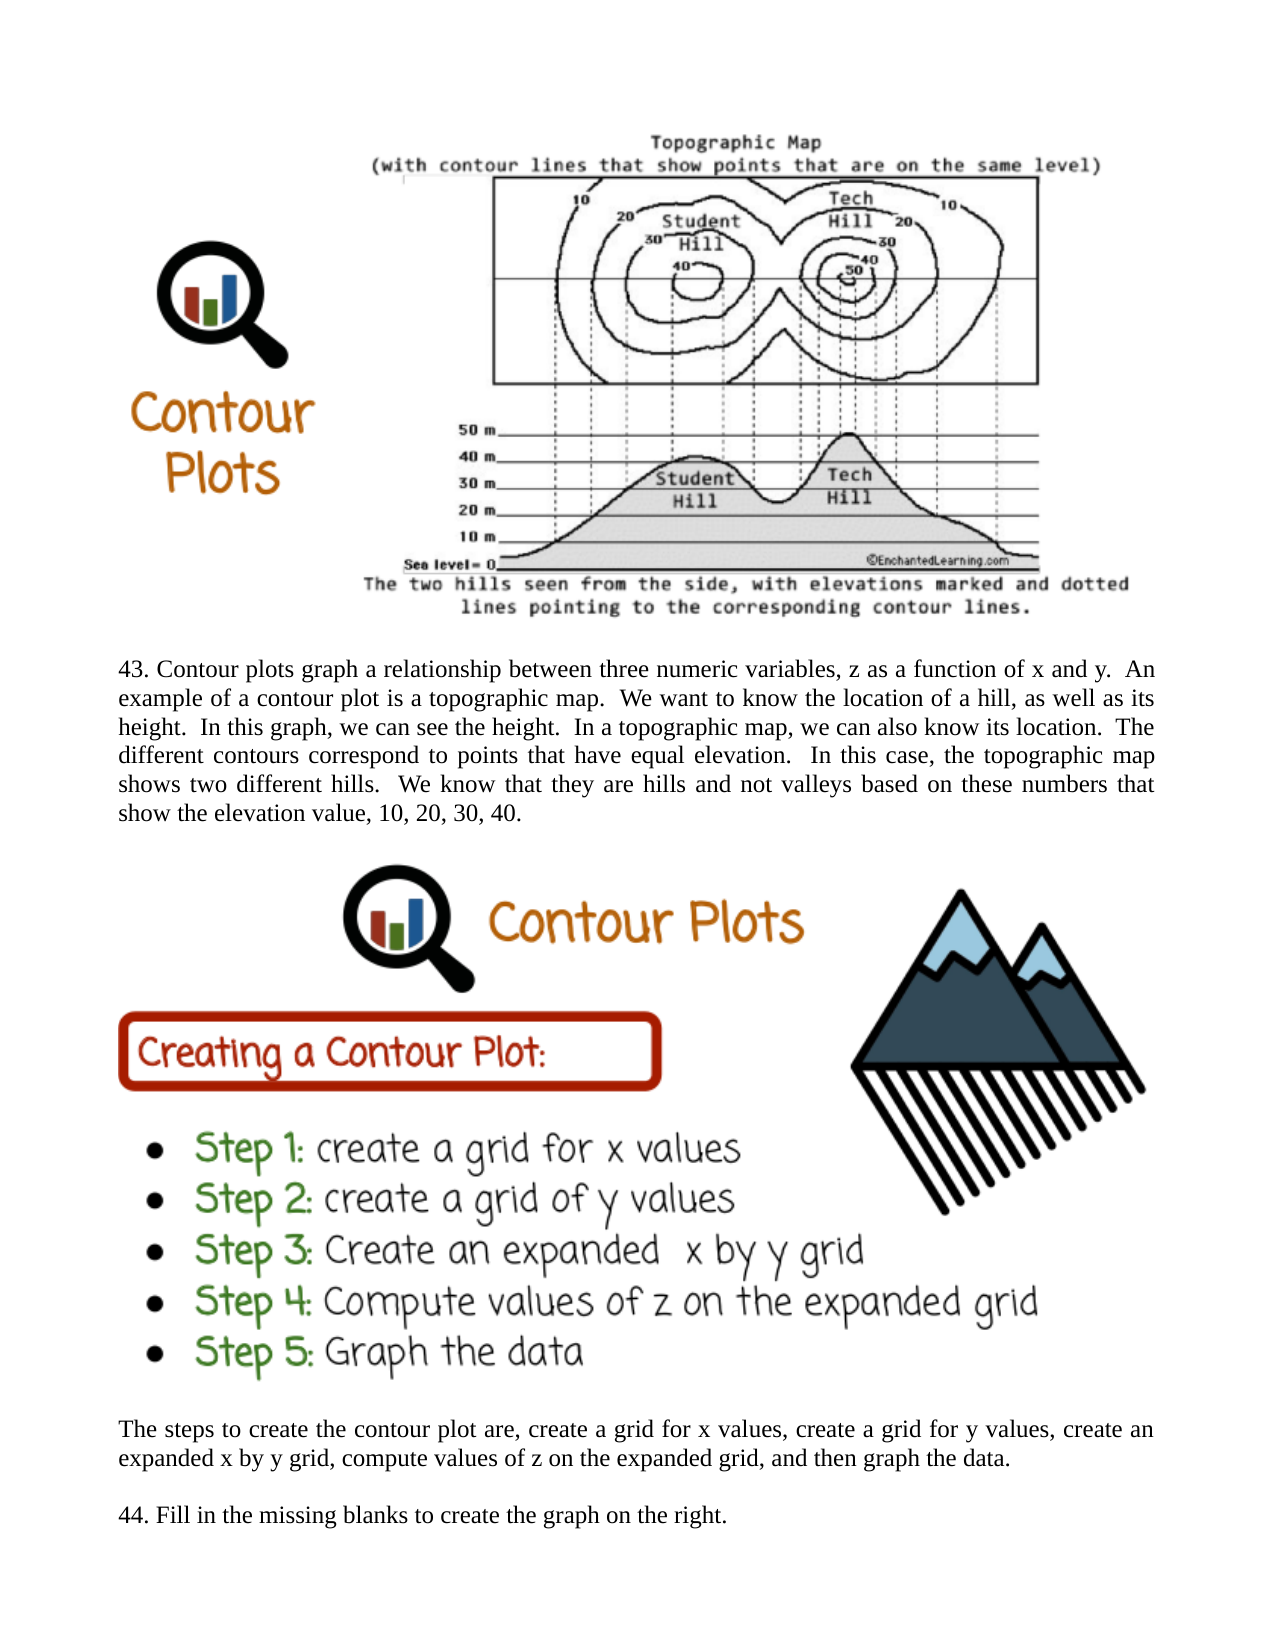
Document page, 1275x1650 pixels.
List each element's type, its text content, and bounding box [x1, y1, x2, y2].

text 43. Contour plots graph a relationship between three numeric variables, z as a function of x and y. An example of a contour plot is a topographic map. We want to know the location of a hill, as well as its height. In this graph, we can see the height. In a topographic map, we can also know its location. The different contours correspond to points that have equal elevation. In this case, the topographic map shows two different hills. We know that they are hills and not valleys based on these numbers that show the elevation value, 10, 20, 30, 40. [118, 654, 1157, 827]
picture [118, 855, 1157, 1386]
text 44. Fill in the missing blanks to create the graph on the right. [118, 1500, 1157, 1529]
text The steps to create the contour plot are, create a grid for x values, create a grid for y values, create an expanded x by y grid, compute values of z on the expanded grid, and then graph the data. [118, 1414, 1157, 1472]
picture [118, 118, 1157, 626]
